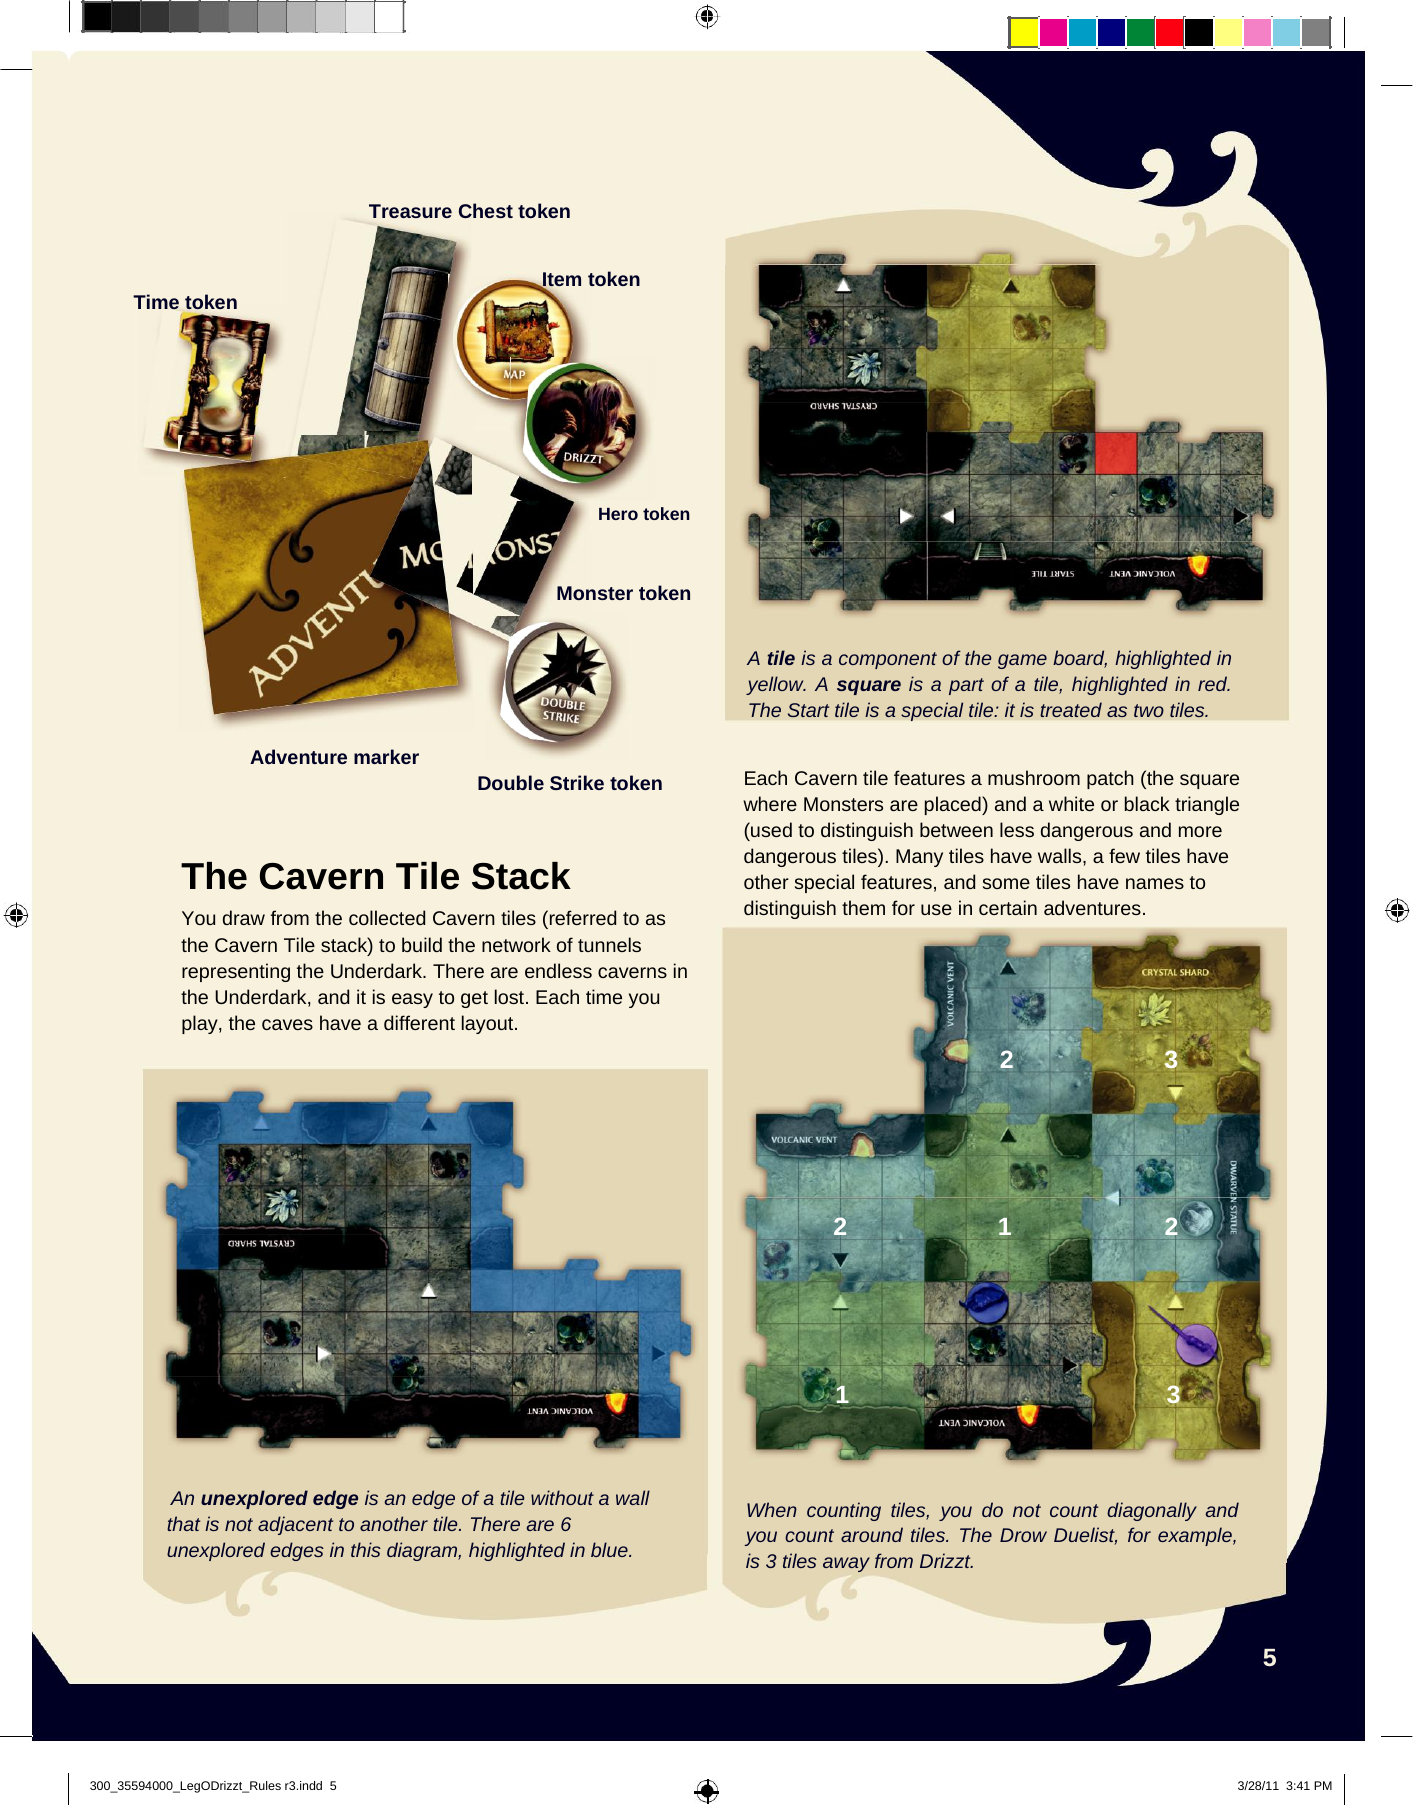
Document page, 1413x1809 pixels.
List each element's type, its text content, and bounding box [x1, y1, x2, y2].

picture [695, 1794, 707, 1803]
picture [1384, 898, 1410, 923]
picture [709, 1794, 718, 1803]
picture [695, 1780, 707, 1791]
table_cell [719, 1797, 1337, 1804]
picture [709, 1780, 718, 1791]
table_header 300_35594000_LegODrizzt_Rules r3.indd 5 [90, 1779, 694, 1797]
table_cell [90, 1797, 694, 1804]
picture [0, 0, 1367, 1743]
table_header 3/28/11 3:41 PM [719, 1779, 1337, 1797]
